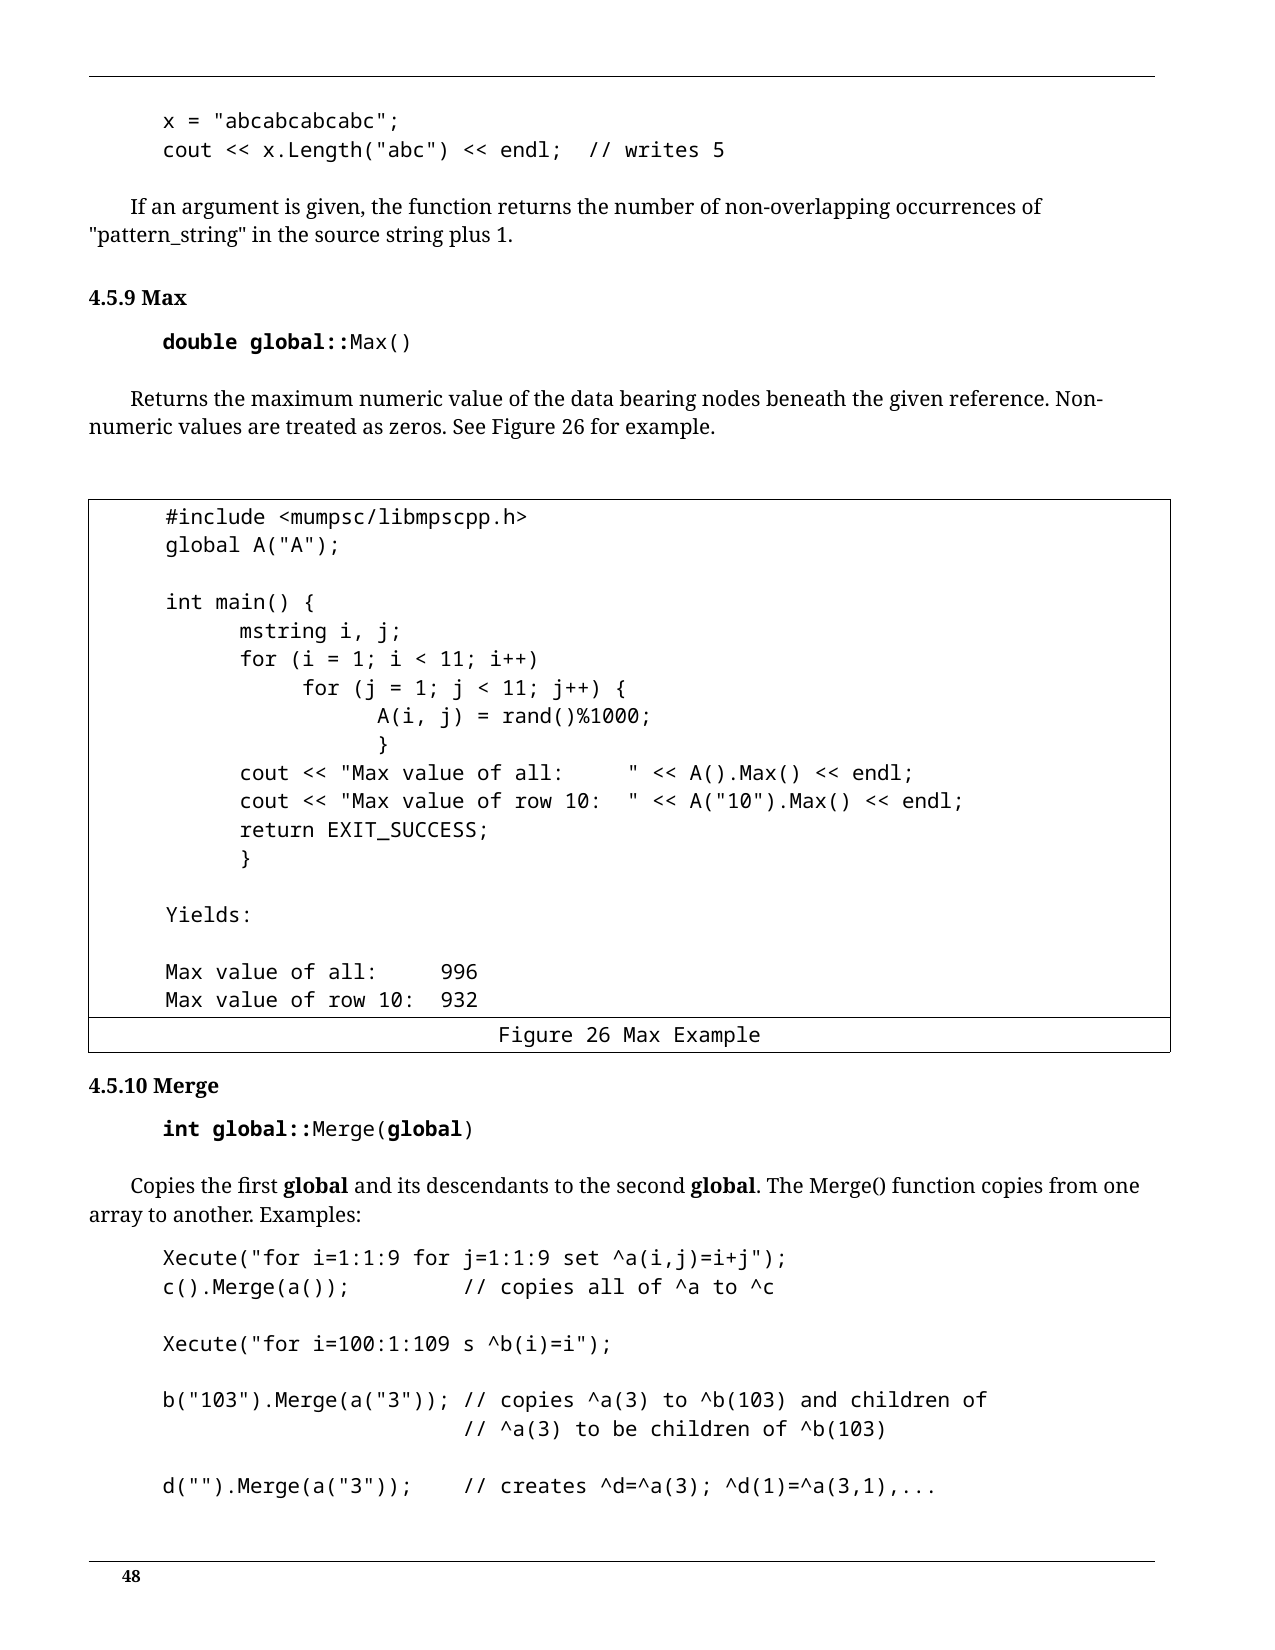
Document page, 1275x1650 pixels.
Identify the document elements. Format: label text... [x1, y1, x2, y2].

subtitle Merge [88, 1071, 1170, 1099]
text c().Merge(a()); // copies all of ^a to ^c [162, 1272, 1170, 1300]
table_header #include <mumpsc/libmpscpp.h> global A("A"); int main() { mstring i, j; for (i = 1; i < 11; i++) for (j = 1; j < 11; j++) { A(i, j) = rand()%1000; } cout << "Max value of all: " << A().Max() << endl; cout << "Max value of row 10: " << A("10").Max() << endl; return EXIT_SUCCESS; } Yields: Max value of all: 996 Max value of row 10: 932 [89, 500, 1170, 1017]
text b("103").Merge(a("3")); // copies ^a(3) to ^b(103) and children of [162, 1386, 1170, 1414]
text Xecute("for i=100:1:109 s ^b(i)=i"); [162, 1329, 1170, 1357]
text int global::Merge(global) [162, 1114, 1170, 1143]
text Xecute("for i=1:1:9 for j=1:1:9 set ^a(i,j)=i+j"); [162, 1243, 1170, 1272]
text Copies the first global and its descendants to the second global. The Merge() function copies from one array to another. Examples: [88, 1171, 1170, 1228]
text d("").Merge(a("3")); // creates ^d=^a(3); ^d(1)=^a(3,1),... [162, 1471, 1170, 1499]
text Returns the maximum numeric value of the data bearing nodes beneath the given reference. Non-numeric values are treated as zeros. See Figure 26 for example. [88, 384, 1170, 441]
text If an argument is given, the function returns the number of non-overlapping occurrences of "pattern_string" in the source string plus 1. [88, 192, 1170, 249]
subtitle Max [88, 283, 1170, 312]
text cout << x.Length("abc") << endl; // writes 5 [162, 135, 1170, 163]
table_cell Figure 26 Max Example [89, 1018, 1170, 1052]
text x = "abcabcabcabc"; [162, 107, 1170, 135]
text double global::Max() [162, 327, 1170, 355]
text // ^a(3) to be children of ^b(103) [162, 1414, 1170, 1442]
